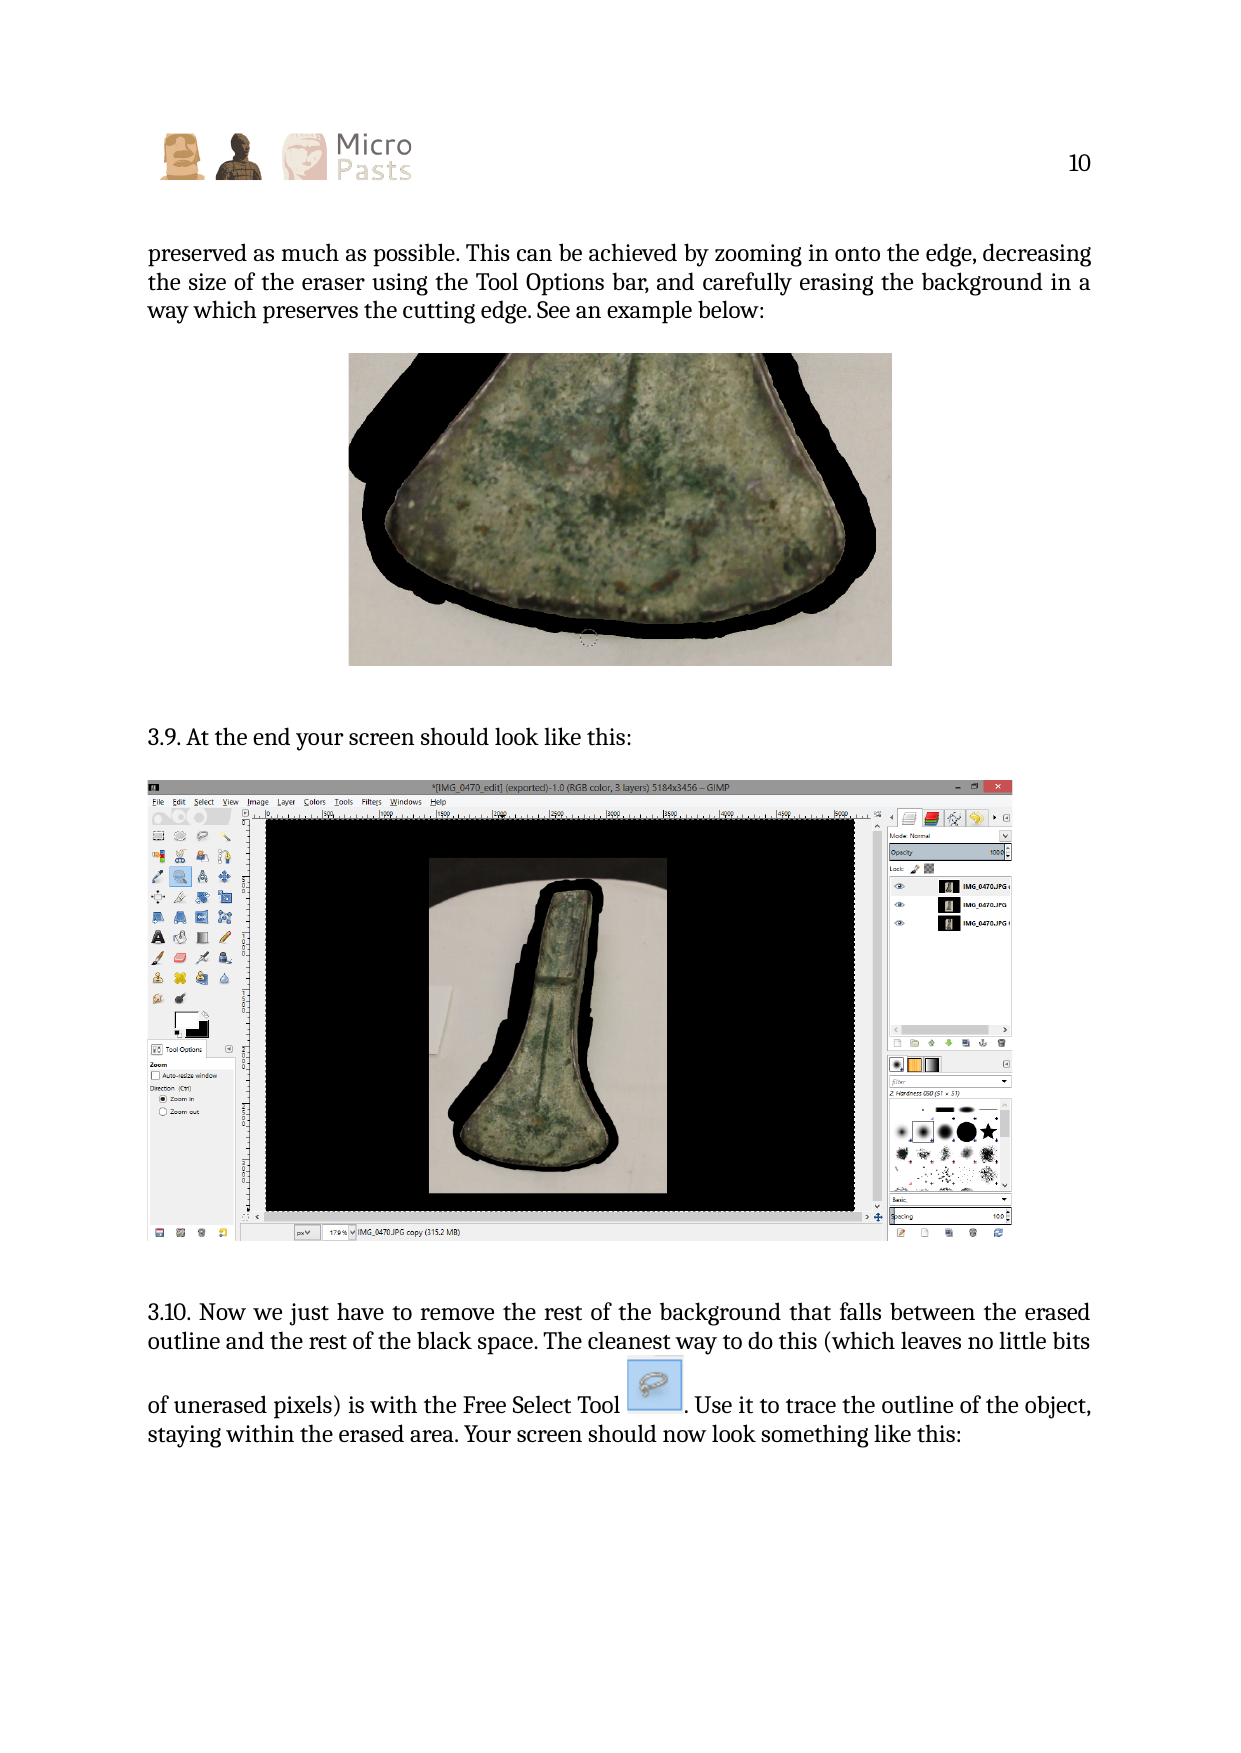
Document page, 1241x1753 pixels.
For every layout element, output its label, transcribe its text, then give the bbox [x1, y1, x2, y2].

text 3.10. Now we just have to remove the rest of the background that falls between the erased outline and the rest of the black space. The cleanest way to do this (which leaves no little bits of unerased pixels) is with the Free Select Tool . Use it to trace the outline of the object, staying within the erased area. Your screen should now look something like this: [148, 1298, 1092, 1448]
picture [348, 353, 892, 666]
text preserved as much as possible. This can be achieved by zooming in onto the edge, decreasing the size of the eraser using the Tool Options bar, and carefully erasing the background in a way which preserves the cutting edge. See an example below: [148, 239, 1092, 325]
picture [627, 1355, 684, 1414]
text 3.9. At the end your screen should look like this: [148, 723, 1092, 751]
picture [147, 131, 423, 182]
picture [147, 780, 1013, 1241]
